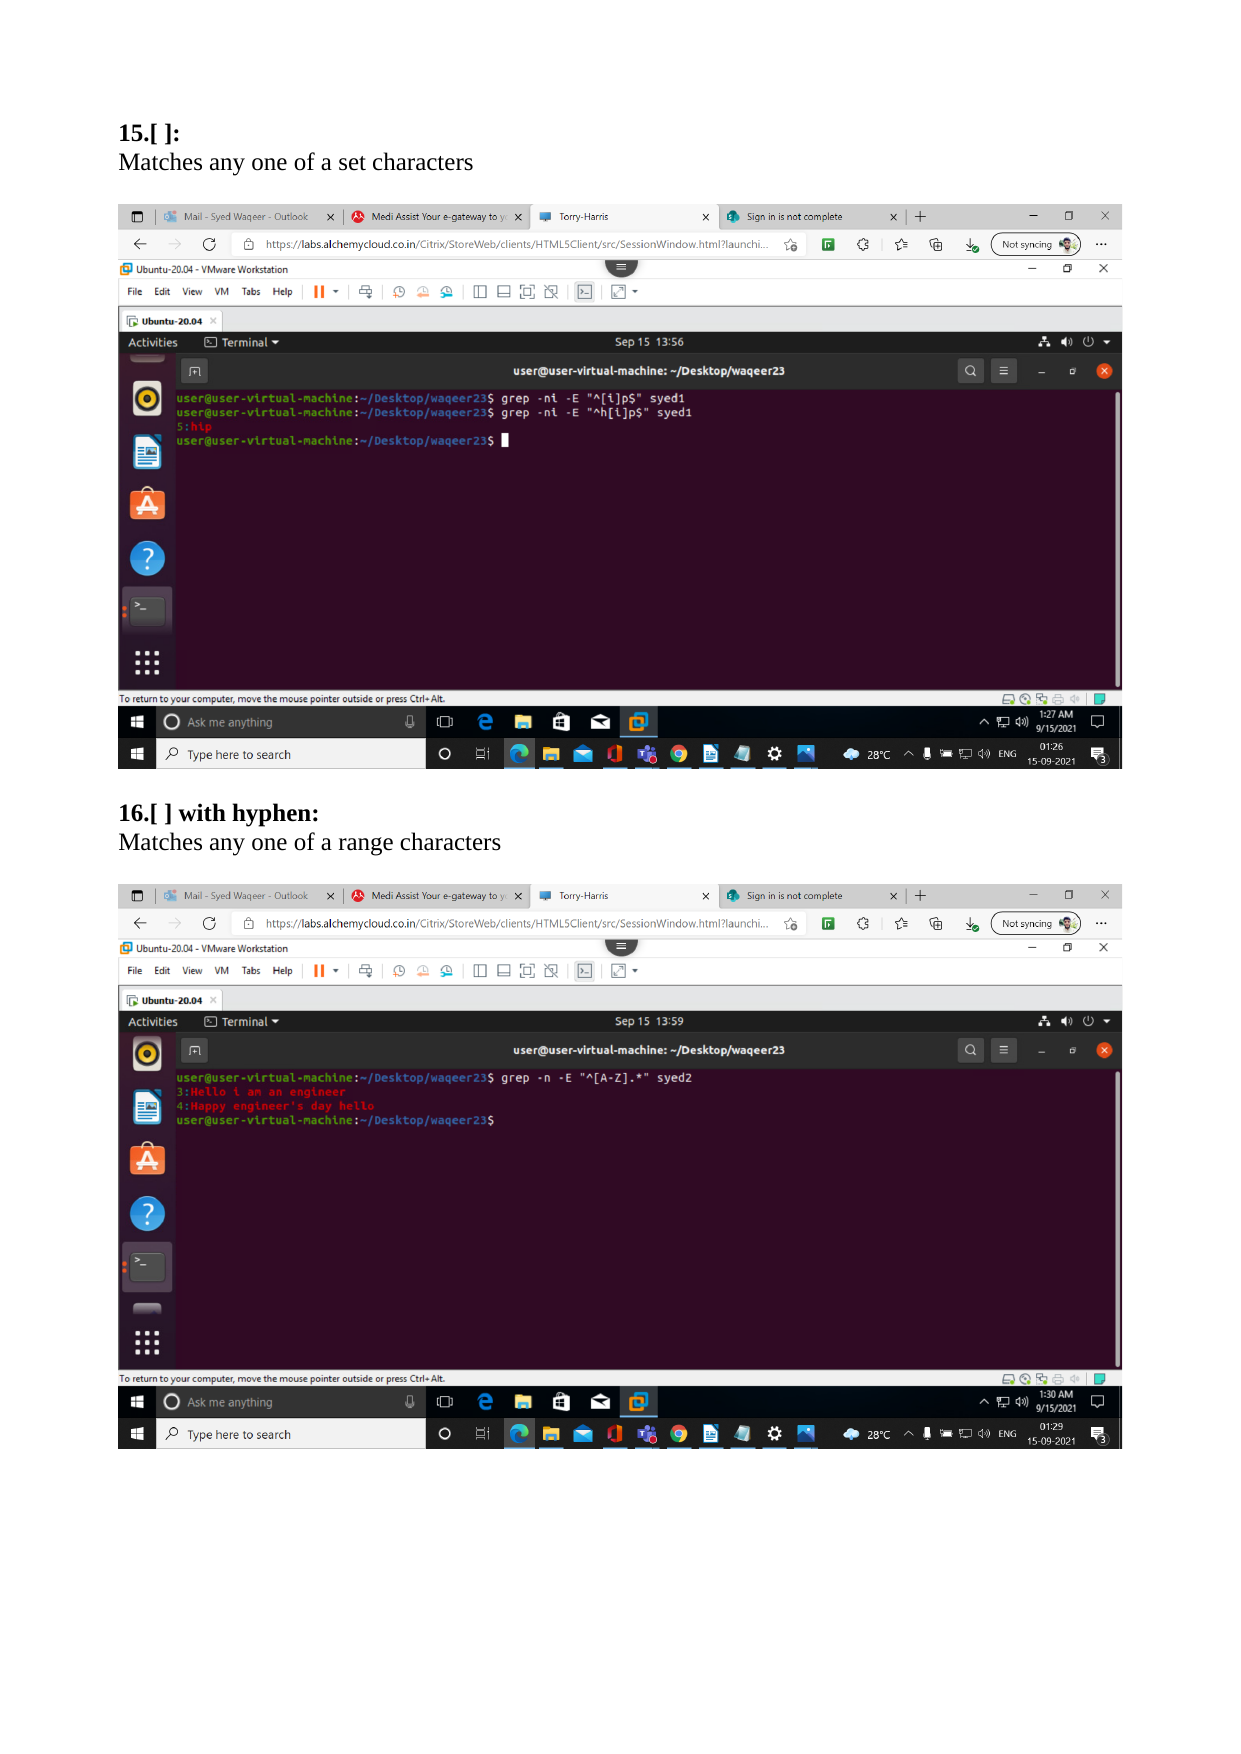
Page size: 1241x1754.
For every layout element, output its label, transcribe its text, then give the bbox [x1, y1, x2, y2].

picture [118, 204, 1123, 769]
picture [118, 884, 1123, 1449]
text Matches any one of a set characters [118, 147, 1122, 176]
text 16.[ ] with hyphen: [118, 798, 1122, 827]
text 15.[ ]: [118, 118, 1122, 147]
text Matches any one of a range characters [118, 827, 1122, 855]
